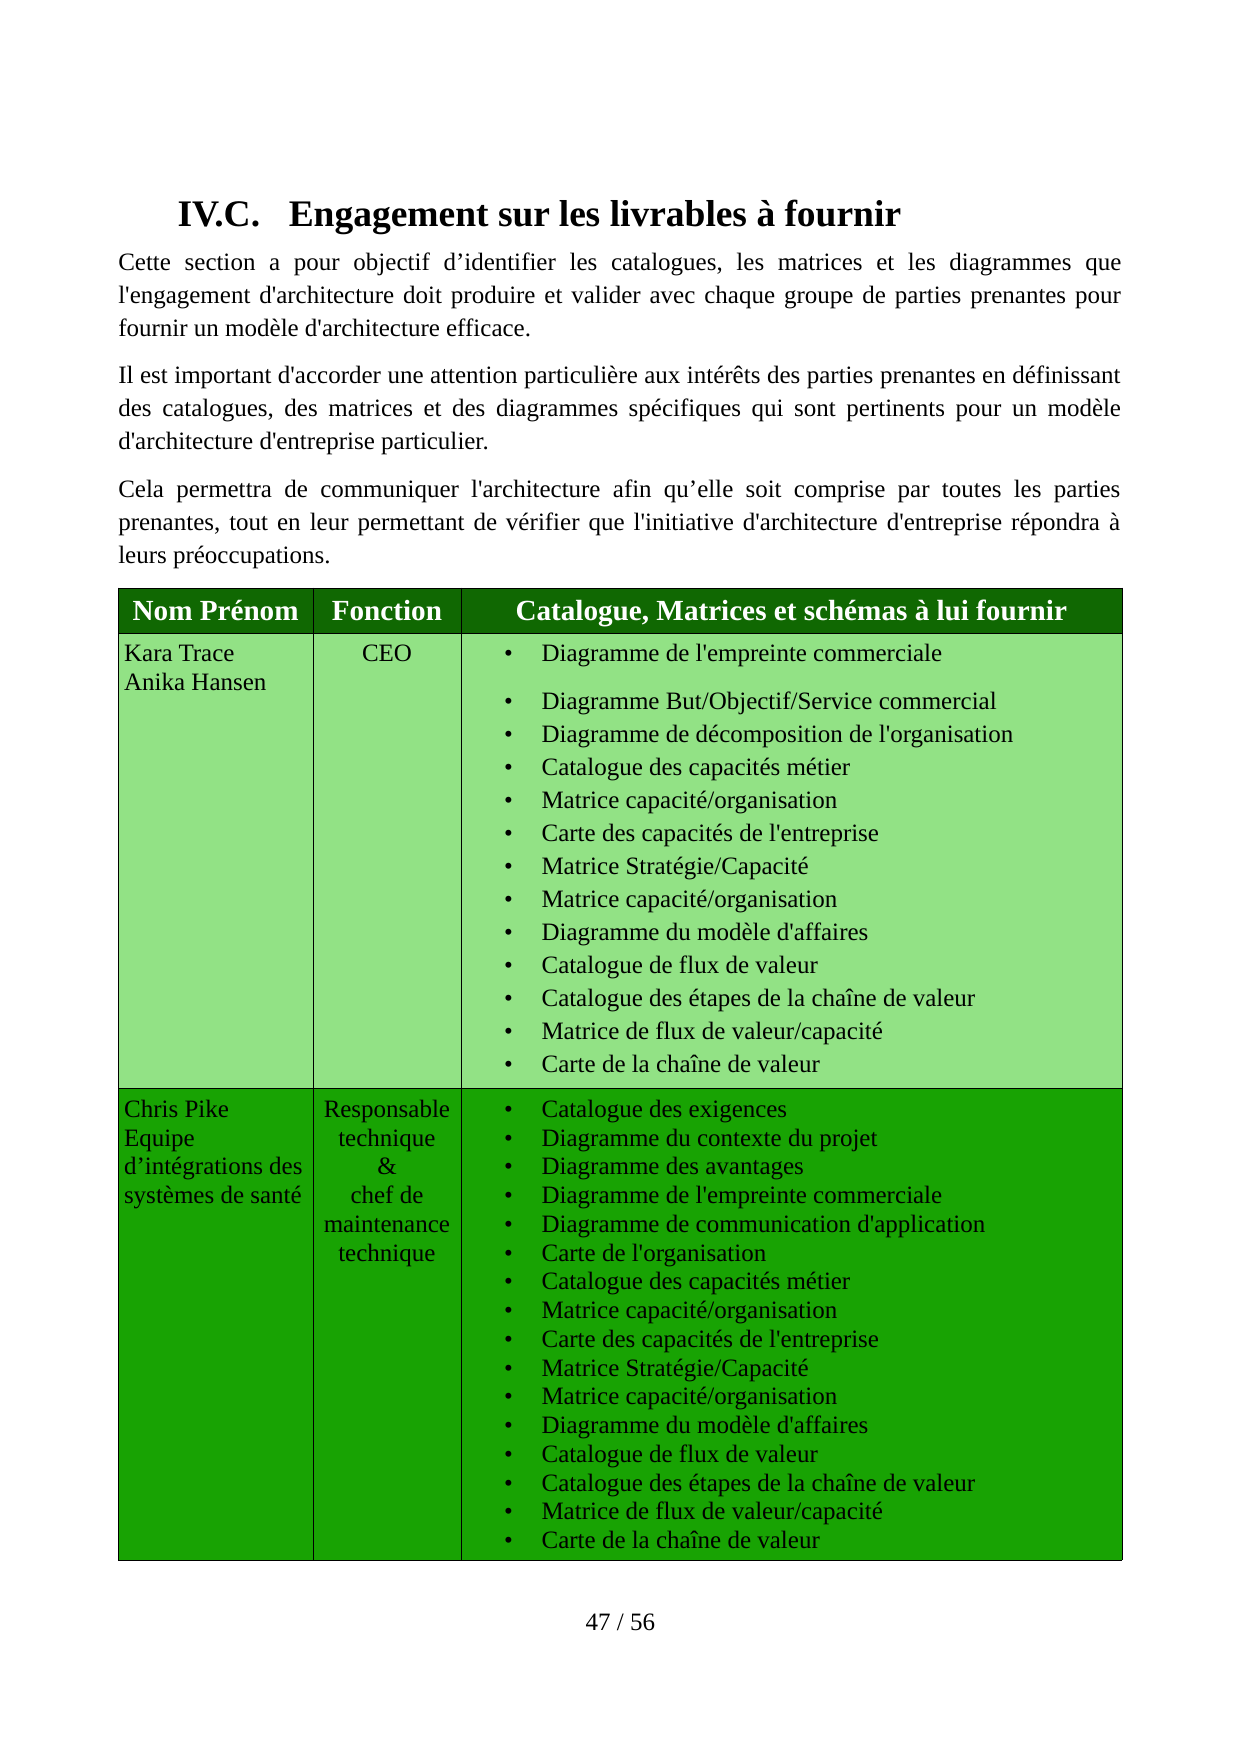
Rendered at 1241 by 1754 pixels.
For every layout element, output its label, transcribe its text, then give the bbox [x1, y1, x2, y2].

table_header Fonction [314, 589, 461, 633]
table_cell Catalogue des exigences Diagramme du contexte du projet Diagramme des avantages Diagramme de l'empreinte commerciale Diagramme de communication d'application Carte de l'organisation Catalogue des capacités métier Matrice capacité/organisation Carte des capacités de l'entreprise Matrice Stratégie/Capacité Matrice capacité/organisation Diagramme du modèle d'affaires Catalogue de flux de valeur Catalogue des étapes de la chaîne de valeur Matrice de flux de valeur/capacité Carte de la chaîne de valeur [462, 1089, 1122, 1560]
table_header Catalogue, Matrices et schémas à lui fournir [462, 589, 1122, 633]
table_cell Kara Trace Anika Hansen [119, 634, 313, 1088]
table_cell Responsable technique & chef de maintenance technique [314, 1089, 461, 1560]
text Cette section a pour objectif d’identifier les catalogues, les matrices et les diagrammes que l'engagement d'architecture doit produire et valider avec chaque groupe de parties prenantes pour fournir un modèle d'architecture efficace. [118, 247, 1122, 341]
table_cell Chris Pike Equipe d’intégrations des systèmes de santé [119, 1089, 313, 1560]
table_cell CEO [314, 634, 461, 1088]
text Cela permettra de communiquer l'architecture afin qu’elle soit comprise par toutes les parties prenantes, tout en leur permettant de vérifier que l'initiative d'architecture d'entreprise répondra à leurs préoccupations. [118, 474, 1122, 569]
text Il est important d'accorder une attention particulière aux intérêts des parties prenantes en définissant des catalogues, des matrices et des diagrammes spécifiques qui sont pertinents pour un modèle d'architecture d'entreprise particulier. [118, 360, 1122, 455]
table_cell Diagramme de l'empreinte commerciale Diagramme But/Objectif/Service commercial Diagramme de décomposition de l'organisation Catalogue des capacités métier Matrice capacité/organisation Carte des capacités de l'entreprise Matrice Stratégie/Capacité Matrice capacité/organisation Diagramme du modèle d'affaires Catalogue de flux de valeur Catalogue des étapes de la chaîne de valeur Matrice de flux de valeur/capacité Carte de la chaîne de valeur [462, 634, 1122, 1088]
table_header Nom Prénom [119, 589, 313, 633]
subtitle Engagement sur les livrables à fournir [118, 191, 1122, 234]
